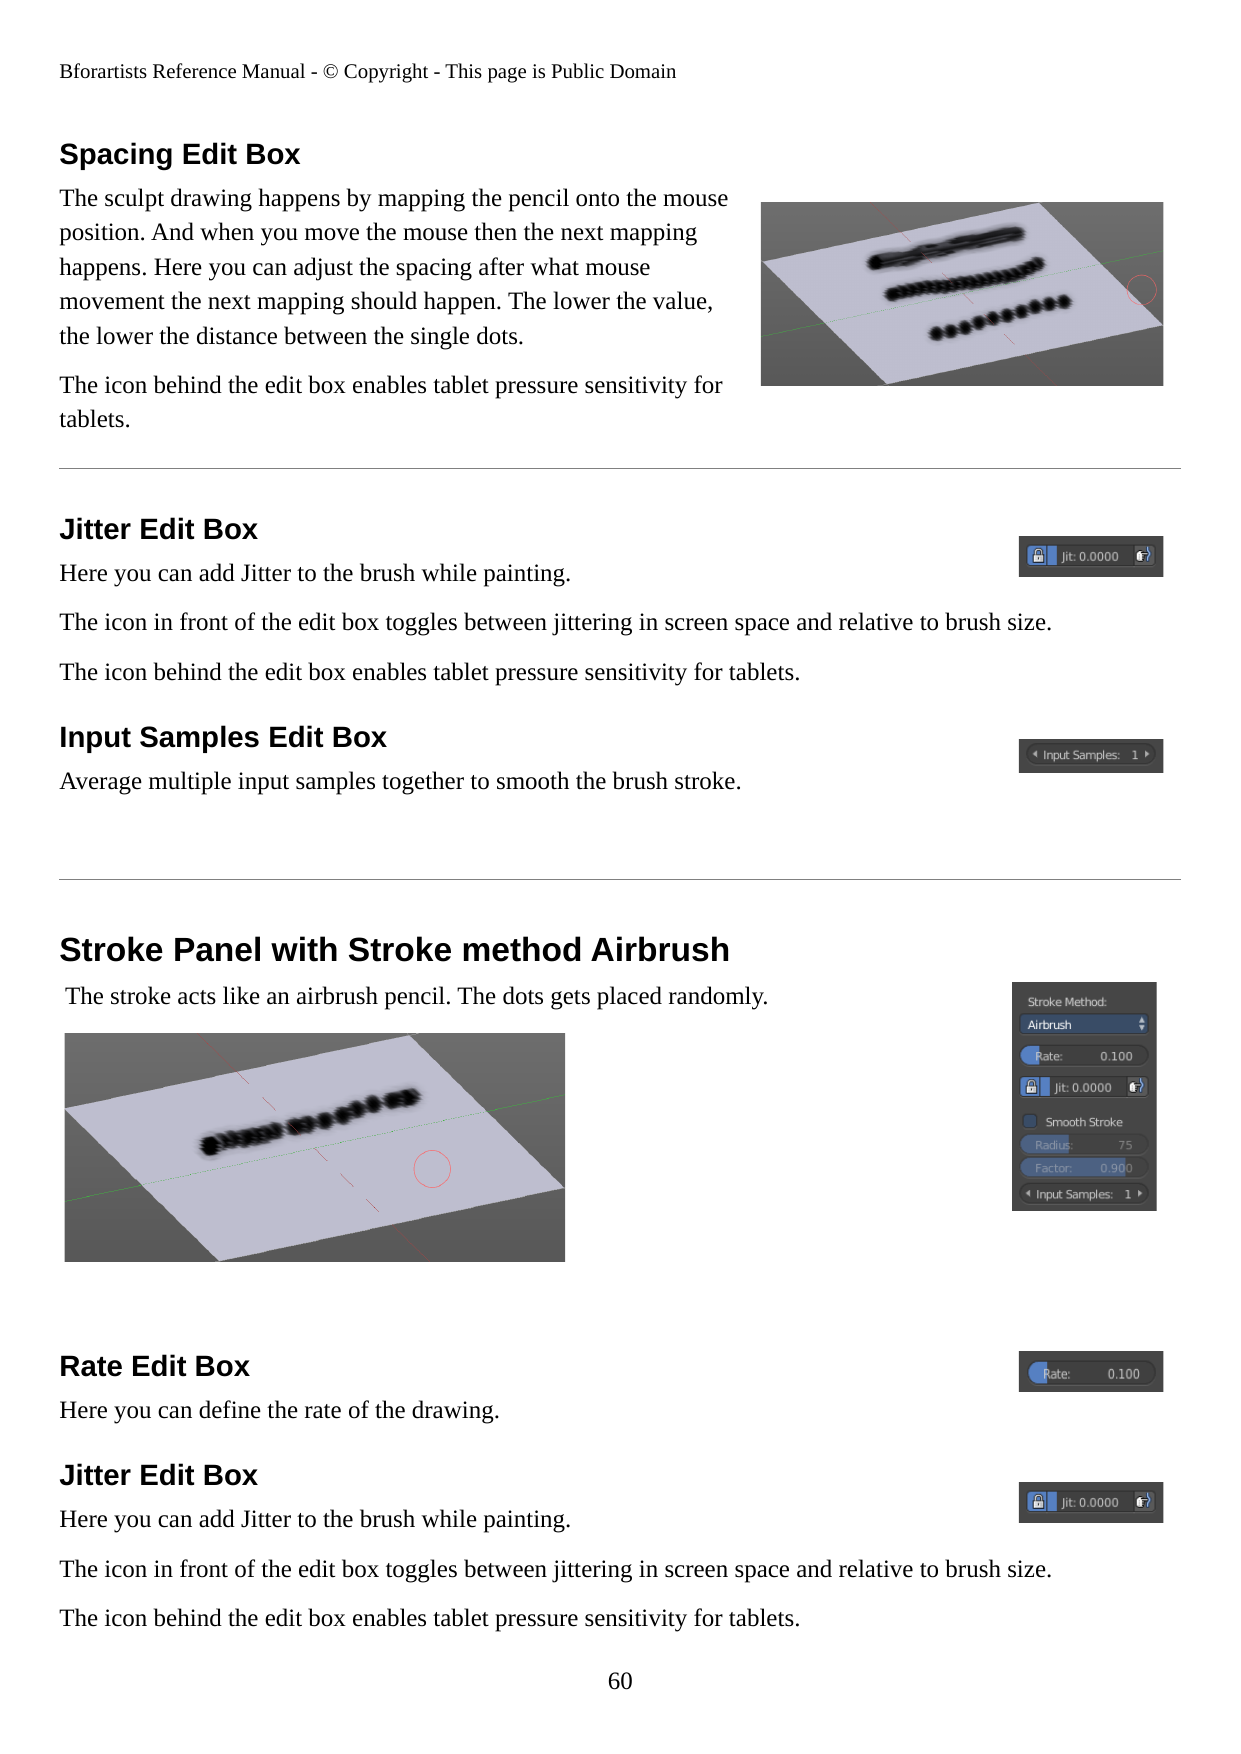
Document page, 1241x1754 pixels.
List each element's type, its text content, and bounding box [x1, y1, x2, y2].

text Here you can add Jitter to the brush while painting. [59, 558, 1181, 587]
text The icon in front of the edit box toggles between jittering in screen space and relative to brush size. [59, 607, 1181, 636]
picture [760, 202, 1164, 386]
text The icon behind the edit box enables tablet pressure sensitivity for tablets. [59, 370, 1181, 433]
text The icon behind the edit box enables tablet pressure sensitivity for tablets. [59, 657, 1181, 685]
picture [1018, 1351, 1164, 1392]
subtitle Stroke Panel with Stroke method Airbrush [59, 929, 1181, 968]
subtitle Input Samples Edit Box [59, 720, 1181, 754]
text The stroke acts like an airbrush pencil. The dots gets placed randomly. [59, 981, 1181, 1009]
picture [1012, 982, 1157, 1211]
picture [1018, 739, 1164, 773]
text Here you can define the rate of the drawing. [59, 1395, 1181, 1423]
text Here you can add Jitter to the brush while painting. [59, 1504, 1181, 1533]
text The icon in front of the edit box toggles between jittering in screen space and relative to brush size. [59, 1554, 1181, 1582]
text The icon behind the edit box enables tablet pressure sensitivity for tablets. [59, 1603, 1181, 1631]
text Average multiple input samples together to smooth the brush stroke. [59, 766, 1181, 795]
text The sculpt drawing happens by mapping the pencil onto the mouse position. And when you move the mouse then the next mapping happens. Here you can adjust the spacing after what mouse movement the next mapping should happen. The lower the value, the lower the distance between the single dots. [59, 183, 1181, 349]
picture [1018, 1482, 1164, 1523]
subtitle Jitter Edit Box [59, 512, 1181, 546]
picture [1018, 536, 1164, 577]
subtitle Spacing Edit Box [59, 137, 1181, 170]
subtitle Rate Edit Box [59, 1348, 1181, 1382]
subtitle Jitter Edit Box [59, 1458, 1181, 1492]
picture [64, 1033, 566, 1262]
